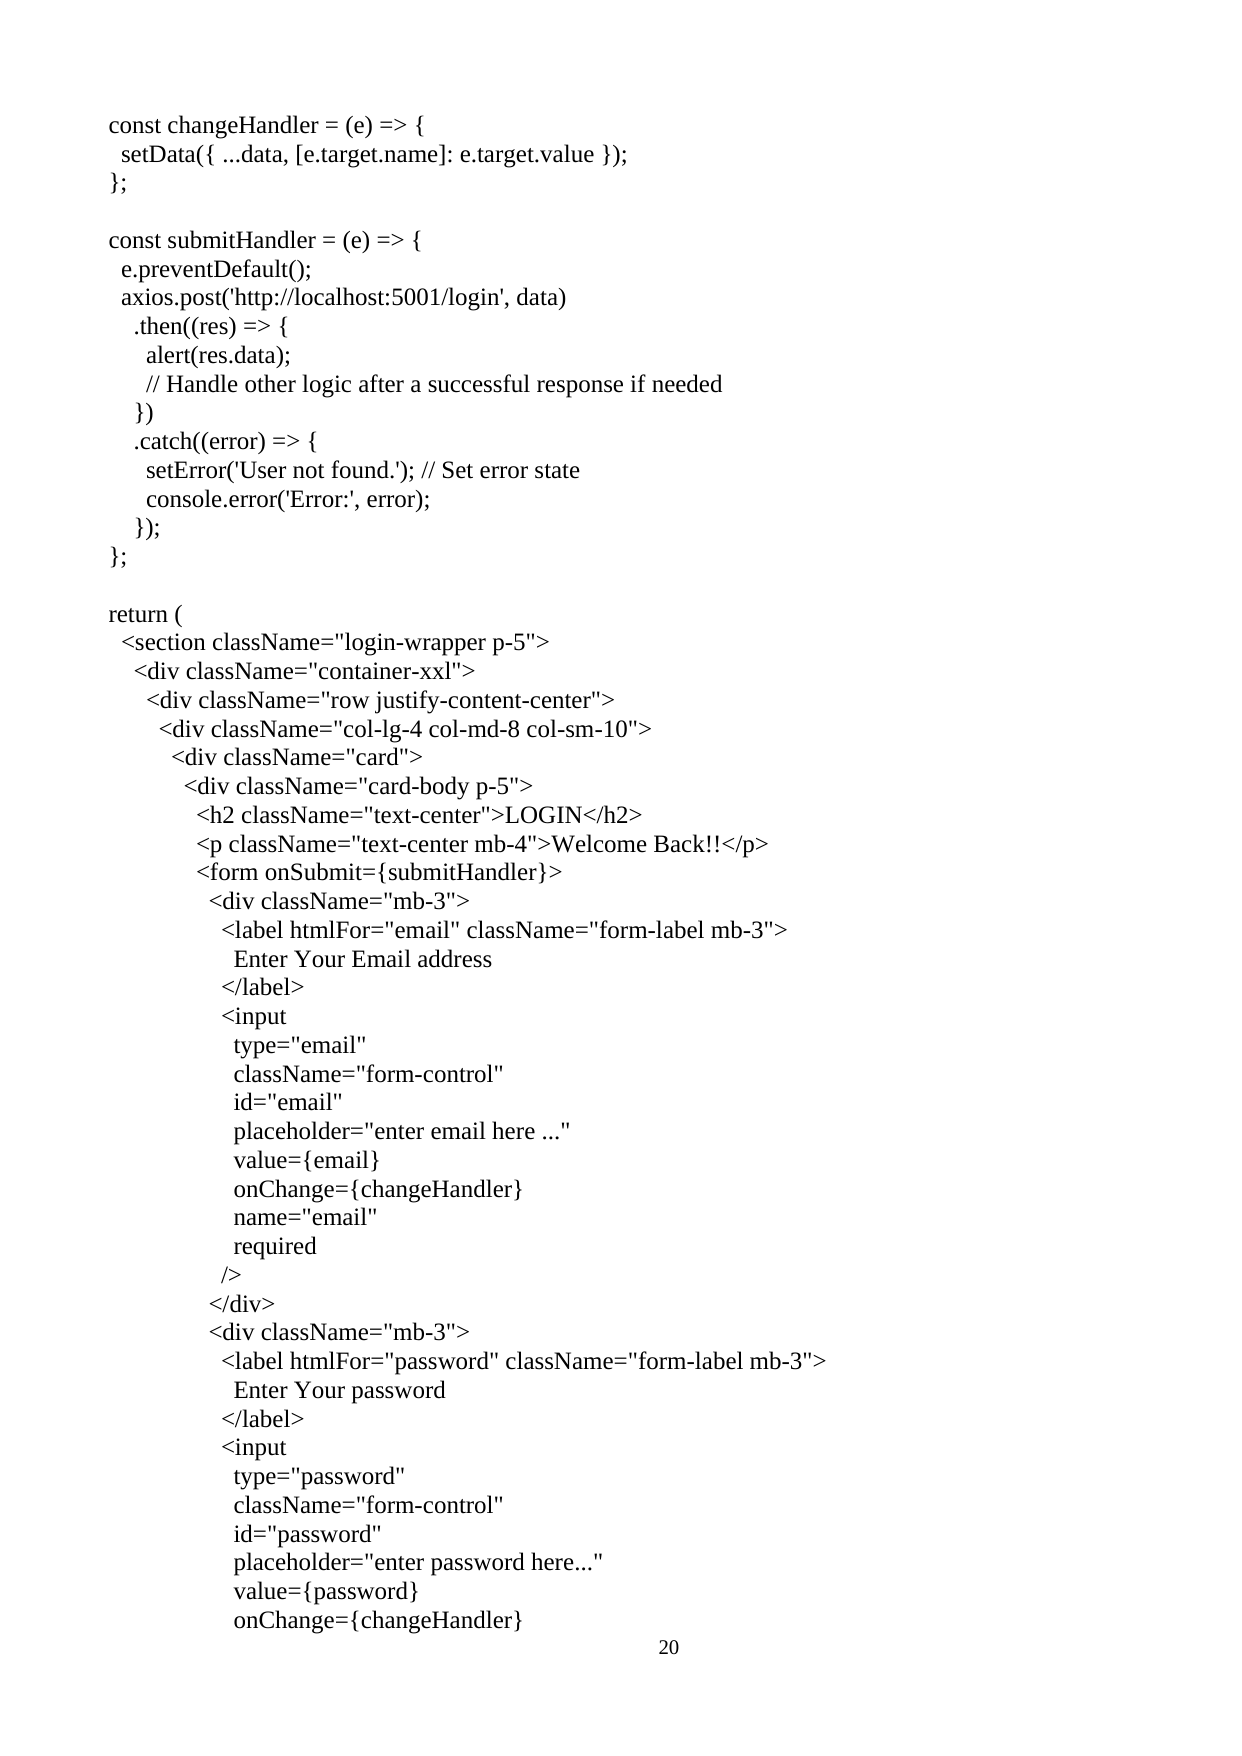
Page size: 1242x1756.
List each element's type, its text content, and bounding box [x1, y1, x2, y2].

text }; [96, 541, 1152, 570]
text <div className="mb-3"> [96, 1317, 1152, 1346]
text onChange={changeHandler} [96, 1174, 1152, 1202]
text id="password" [96, 1519, 1152, 1547]
text </div> [96, 1289, 1152, 1317]
text id="email" [96, 1087, 1152, 1116]
text <div className="row justify-content-center"> [96, 685, 1152, 714]
text <div className="card-body p-5"> [96, 771, 1152, 800]
text }) [96, 397, 1152, 426]
text <div className="col-lg-4 col-md-8 col-sm-10"> [96, 714, 1152, 742]
text console.error('Error:', error); [96, 484, 1152, 512]
text }); [96, 512, 1152, 541]
text className="form-control" [96, 1490, 1152, 1519]
text <div className="card"> [96, 742, 1152, 771]
text const submitHandler = (e) => { [96, 225, 1152, 254]
text return ( [96, 599, 1152, 627]
text name="email" [96, 1202, 1152, 1231]
text value={password} [96, 1576, 1152, 1605]
text <h2 className="text-center">LOGIN</h2> [96, 800, 1152, 829]
text alert(res.data); [96, 340, 1152, 369]
text placeholder="enter email here ..." [96, 1116, 1152, 1145]
text <section className="login-wrapper p-5"> [96, 627, 1152, 656]
text type="email" [96, 1030, 1152, 1059]
text <label htmlFor="email" className="form-label mb-3"> [96, 915, 1152, 944]
text onChange={changeHandler} [96, 1605, 1152, 1634]
text setData({ ...data, [e.target.name]: e.target.value }); [96, 139, 1152, 167]
text type="password" [96, 1461, 1152, 1490]
text Enter Your password [96, 1375, 1152, 1404]
text Enter Your Email address [96, 944, 1152, 972]
text className="form-control" [96, 1059, 1152, 1087]
text }; [96, 167, 1152, 196]
text <label htmlFor="password" className="form-label mb-3"> [96, 1346, 1152, 1375]
text <form onSubmit={submitHandler}> [96, 857, 1152, 886]
text /> [96, 1260, 1152, 1289]
text const changeHandler = (e) => { [96, 110, 1152, 139]
text .catch((error) => { [96, 426, 1152, 455]
text required [96, 1231, 1152, 1260]
text e.preventDefault(); [96, 254, 1152, 282]
text <input [96, 1432, 1152, 1461]
text // Handle other logic after a successful response if needed [96, 369, 1152, 397]
text <div className="mb-3"> [96, 886, 1152, 915]
text </label> [96, 1404, 1152, 1432]
text placeholder="enter password here..." [96, 1547, 1152, 1576]
text <input [96, 1001, 1152, 1030]
text </label> [96, 972, 1152, 1001]
text <div className="container-xxl"> [96, 656, 1152, 685]
text .then((res) => { [96, 311, 1152, 340]
text value={email} [96, 1145, 1152, 1174]
text axios.post('http://localhost:5001/login', data) [96, 282, 1152, 311]
text <p className="text-center mb-4">Welcome Back!!</p> [96, 829, 1152, 857]
text setError('User not found.'); // Set error state [96, 455, 1152, 484]
